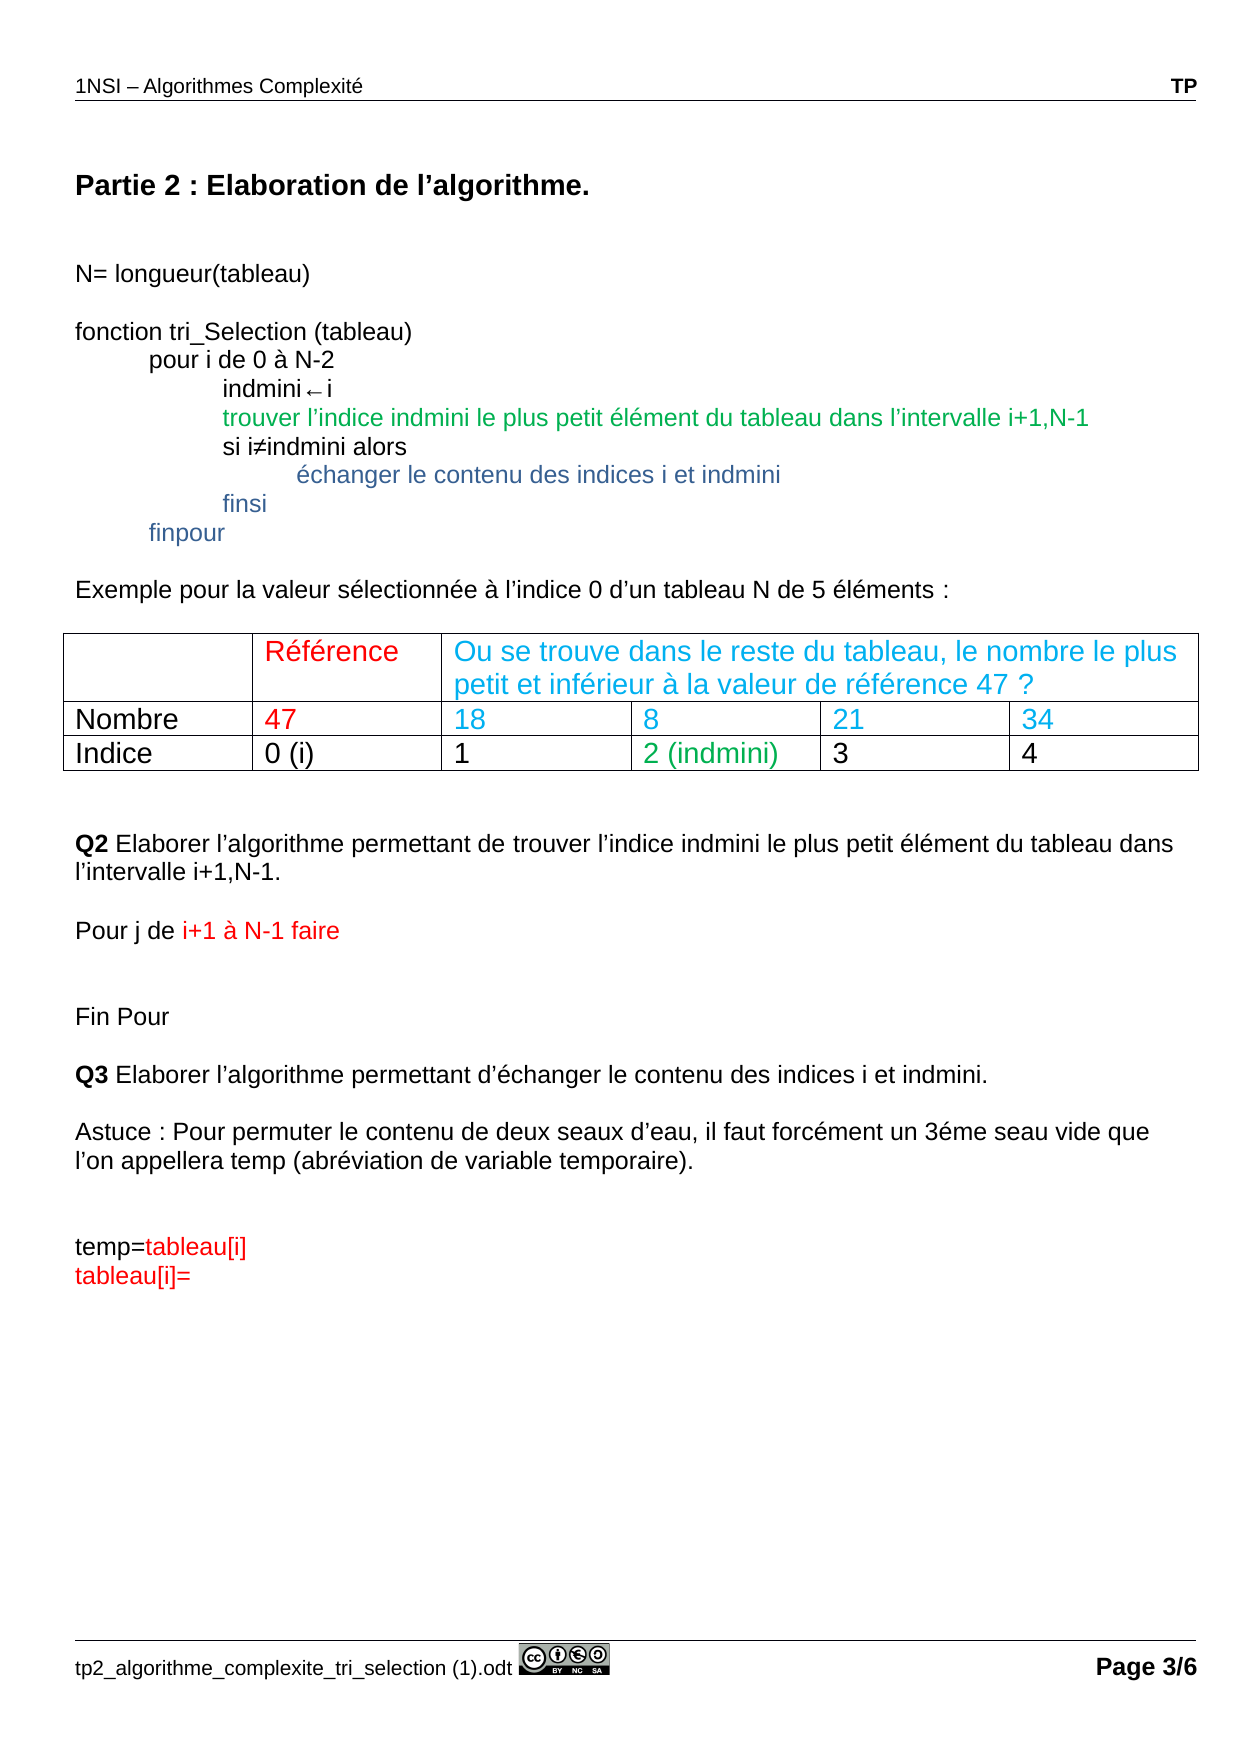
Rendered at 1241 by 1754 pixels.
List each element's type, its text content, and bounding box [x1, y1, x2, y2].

table_cell 4 [1010, 736, 1198, 770]
text Pour j de i+1 à N‐1 faire [75, 915, 1196, 945]
picture [518, 1643, 610, 1675]
table_cell 3 [821, 736, 1009, 770]
text Astuce : Pour permuter le contenu de deux seaux d’eau, il faut forcément un 3éme seau vide que l’on appellera temp (abréviation de variable temporaire). [75, 1117, 1196, 1175]
text pour i de 0 à N-2 [75, 345, 1196, 374]
text Fin Pour [75, 1002, 1196, 1031]
text finsi [75, 489, 1196, 518]
text Exemple pour la valeur sélectionnée à l’indice 0 d’un tableau N de 5 éléments : [75, 575, 1196, 604]
text temp=tableau[i] [75, 1232, 1196, 1261]
text si i≠indmini alors [75, 431, 1196, 460]
text Q2 Elaborer l’algorithme permettant de trouver l’indice indmini le plus petit élément du tableau dans l’intervalle i+1,N-1. [75, 828, 1196, 886]
text indmini←i [149, 374, 1196, 403]
table_cell 0 (i) [253, 736, 441, 770]
text Partie 2 : Elaboration de l’algorithme. [75, 168, 1196, 201]
table_header Référence [253, 634, 441, 701]
text N= longueur(tableau) [75, 259, 1196, 288]
table_header [64, 634, 252, 701]
table_cell 8 [632, 702, 820, 735]
table_cell 34 [1010, 702, 1198, 735]
table_cell 21 [821, 702, 1009, 735]
table_cell Nombre [64, 702, 252, 735]
table_cell 1 [442, 736, 631, 770]
table_cell 2 (indmini) [632, 736, 820, 770]
table_cell 47 [253, 702, 441, 735]
table_cell Indice [64, 736, 252, 770]
text échanger le contenu des indices i et indmini [75, 460, 1196, 489]
text tableau[i]= [75, 1261, 1196, 1290]
text finpour [75, 518, 1196, 546]
table_header Ou se trouve dans le reste du tableau, le nombre le plus petit et inférieur à la valeur de référence 47 ? [442, 634, 1198, 701]
text Q3 Elaborer l’algorithme permettant d’échanger le contenu des indices i et indmini. [75, 1060, 1196, 1089]
table_cell 18 [442, 702, 631, 735]
text fonction tri_Selection (tableau) [75, 316, 1196, 345]
text trouver l’indice indmini le plus petit élément du tableau dans l’intervalle i+1,N-1 [75, 403, 1196, 431]
